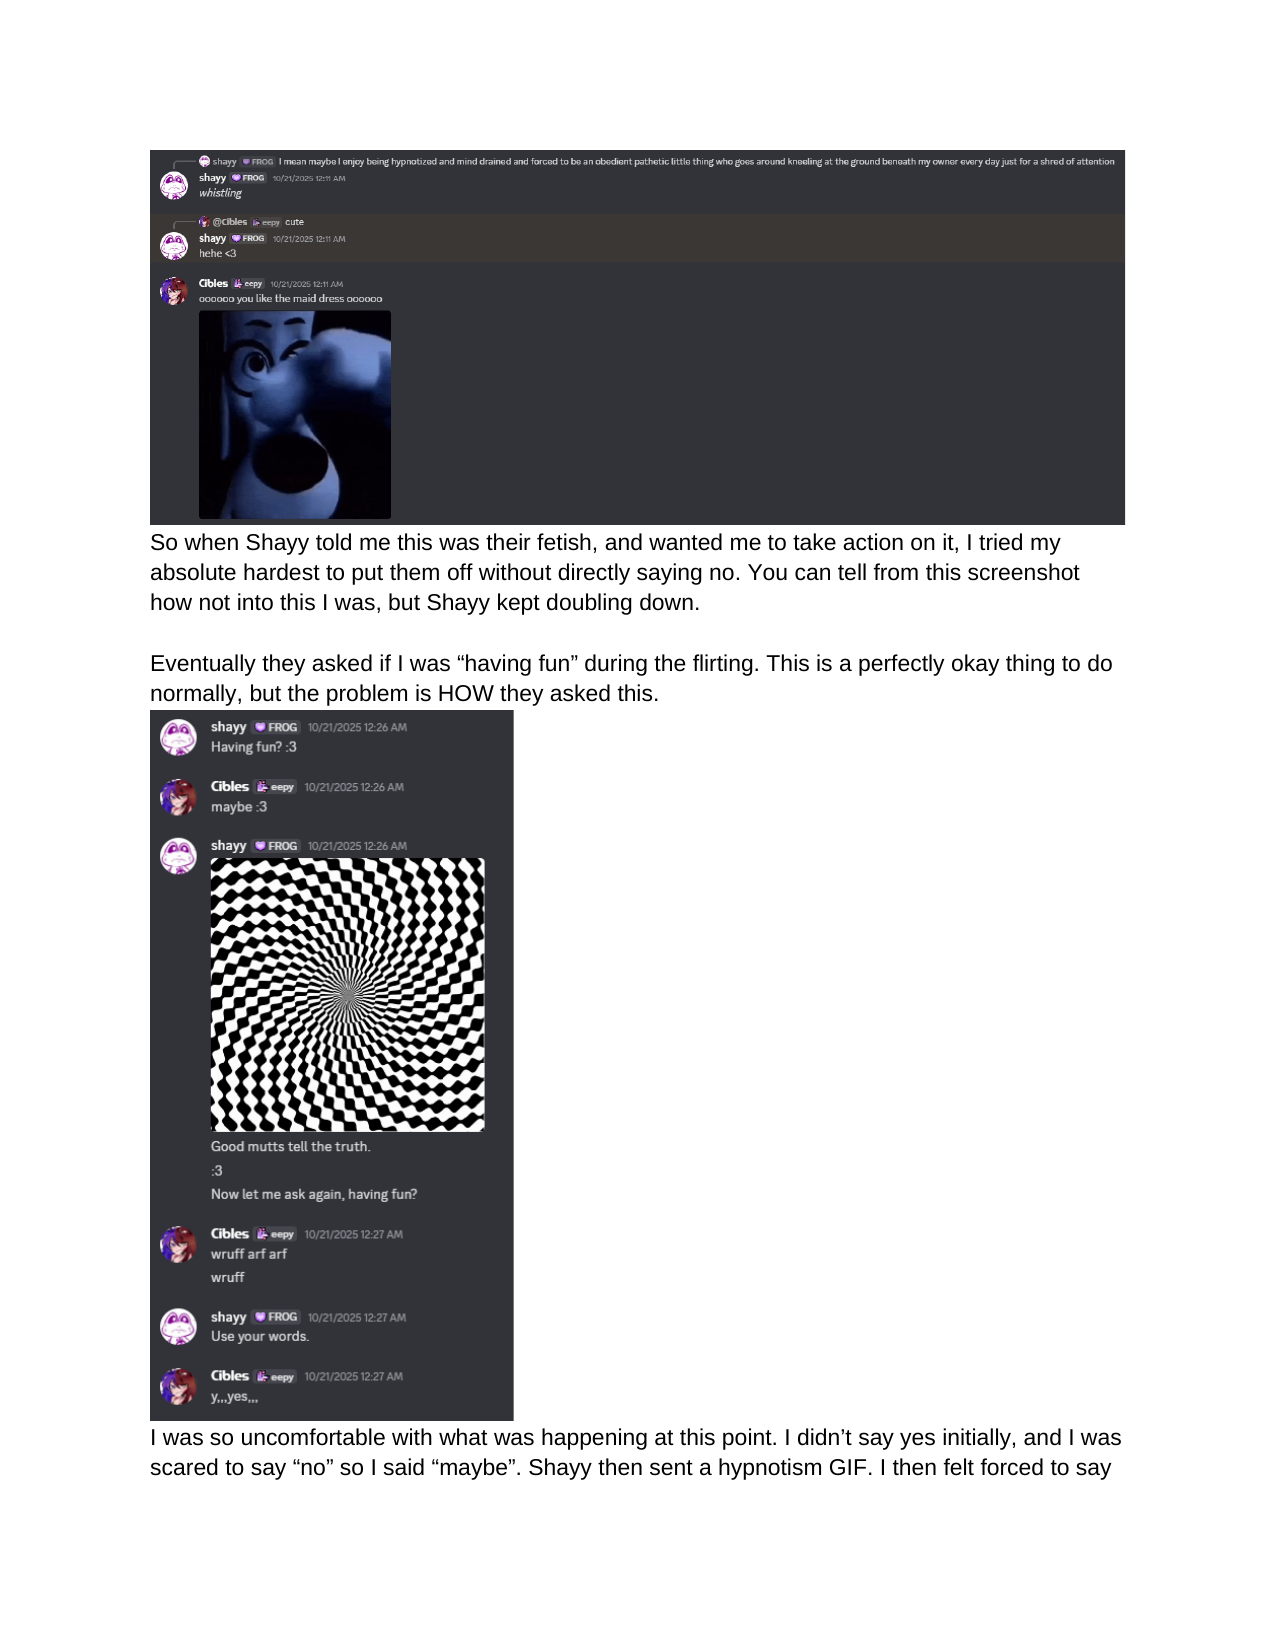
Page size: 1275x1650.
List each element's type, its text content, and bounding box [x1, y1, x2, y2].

text Eventually they asked if I was “having fun” during the flirting. This is a perfectly okay thing to do normally, but the problem is HOW they asked this. [150, 650, 1125, 706]
picture [150, 710, 514, 1421]
picture [150, 150, 1125, 525]
text I was so uncomfortable with what was happening at this point. I didn’t say yes initially, and I was scared to say “no” so I said “maybe”. Shayy then sent a hypnotism GIF. I then felt forced to say [150, 1424, 1125, 1481]
text So when Shayy told me this was their fetish, and wanted me to take action on it, I tried my absolute hardest to put them off without directly saying no. You can tell from this screenshot how not into this I was, but Shayy kept doubling down. [150, 529, 1125, 616]
